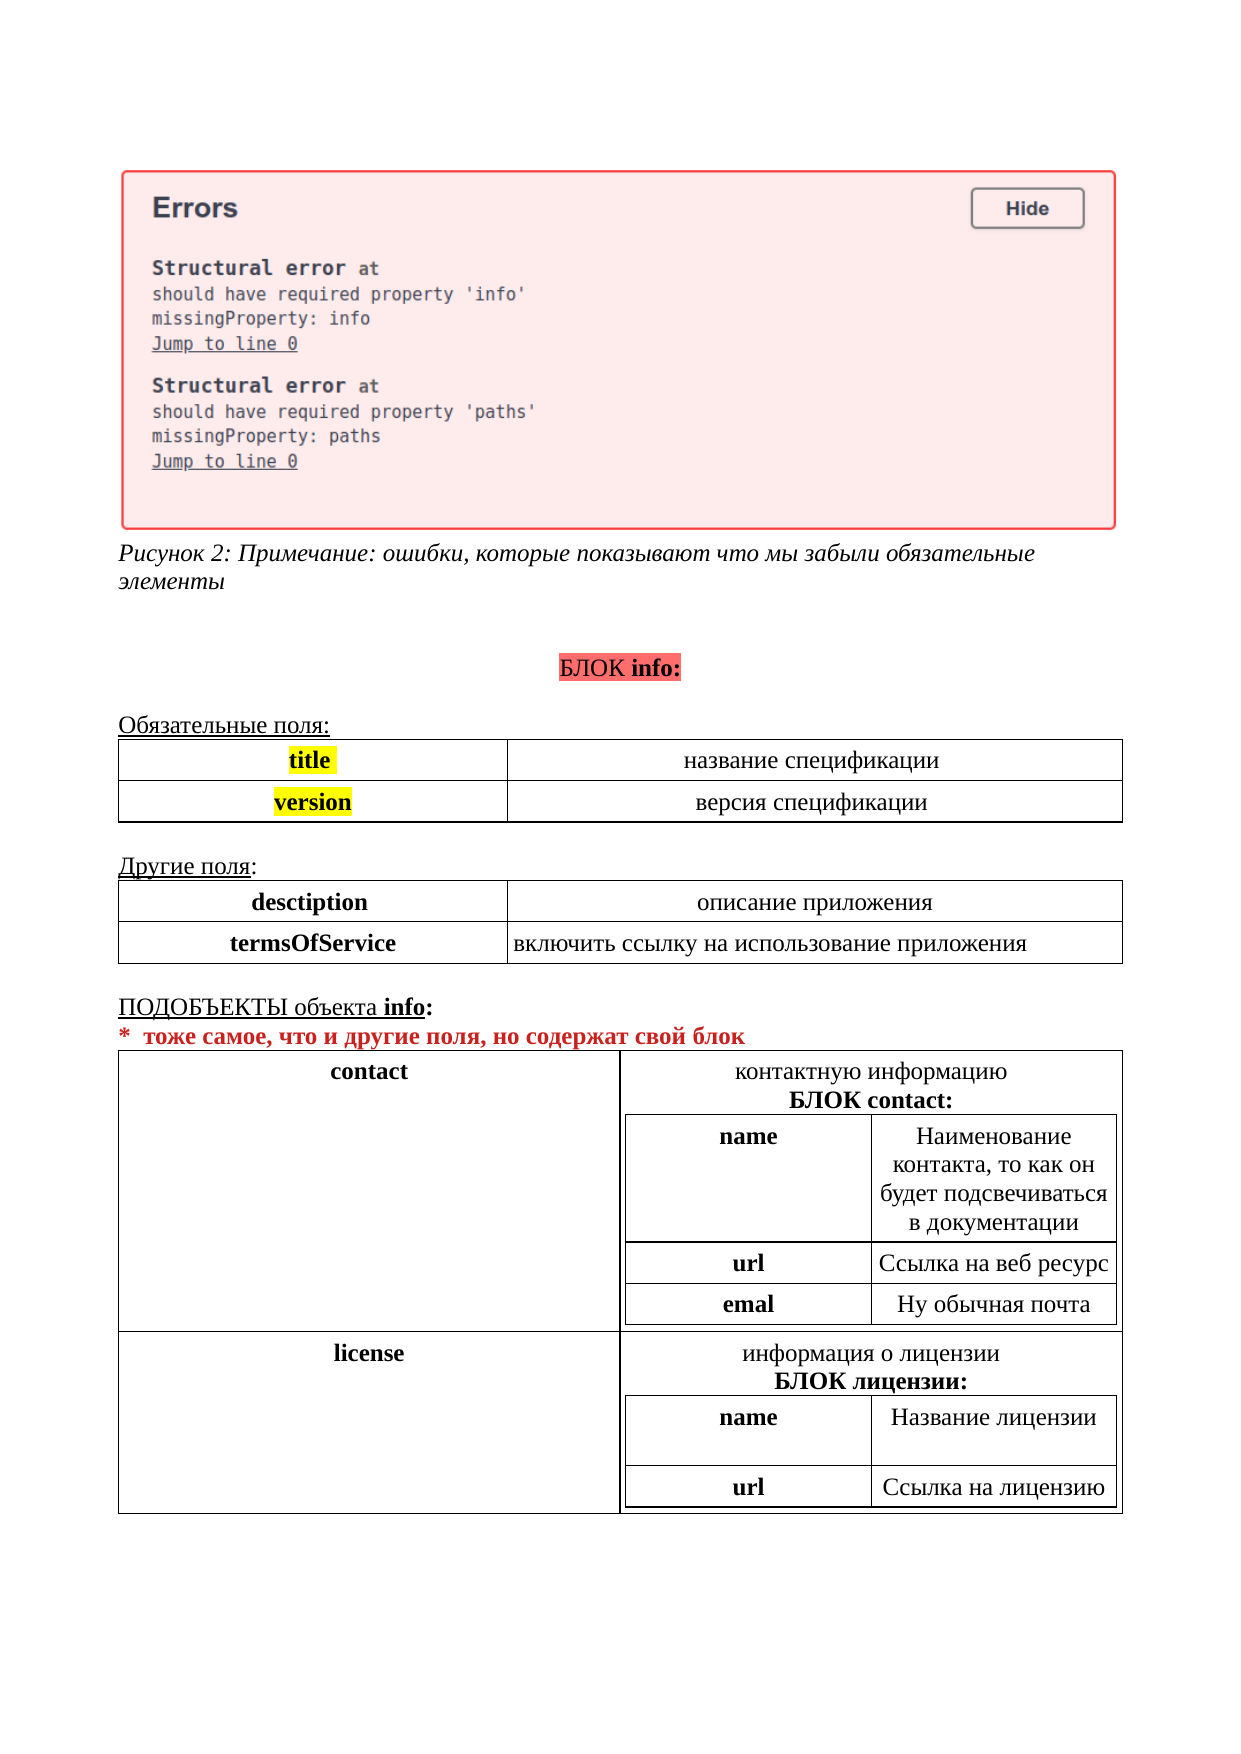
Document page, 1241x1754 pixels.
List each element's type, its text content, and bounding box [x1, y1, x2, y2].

table_header описание приложения [508, 881, 1122, 921]
table_cell Ну обычная почта [872, 1284, 1116, 1324]
table_cell license [119, 1332, 619, 1513]
table_cell url [626, 1243, 871, 1283]
text * тоже самое, что и другие поля, но содержат свой блок [118, 1021, 1122, 1050]
table_cell включить ссылку на использование приложения [508, 922, 1122, 962]
text Обязательные поля: [118, 710, 1122, 739]
table_cell Ссылка на лицензию [872, 1466, 1116, 1506]
table_cell version [119, 781, 507, 821]
text ПОДОБЪЕКТЫ объекта info: [118, 992, 1122, 1021]
table_header Наименование контакта, то как он будет подсвечиваться в документации [872, 1115, 1116, 1241]
table_cell emal [626, 1284, 871, 1324]
table_header title [119, 740, 507, 780]
picture [118, 161, 1123, 538]
table_header name [626, 1115, 871, 1241]
table_cell termsOfService [119, 922, 507, 962]
text Рисунок 2: Примечание: ошибки, которые показывают что мы забыли обязательные элементы [118, 538, 1122, 595]
text Другие поля: [118, 851, 1122, 880]
table_header название спецификации [508, 740, 1122, 780]
table_cell url [626, 1466, 871, 1506]
table_cell Ссылка на веб ресурс [872, 1243, 1116, 1283]
table_header desctiption [119, 881, 507, 921]
table_header name [626, 1396, 871, 1465]
table_header Название лицензии [872, 1396, 1116, 1465]
text БЛОК info: [118, 653, 1122, 681]
table_cell информация о лицензии БЛОК лицензии: [621, 1332, 1122, 1513]
table_header контактную информацию БЛОК contact: [621, 1051, 1122, 1331]
table_header contact [119, 1051, 619, 1331]
table_cell версия спецификации [508, 781, 1122, 821]
